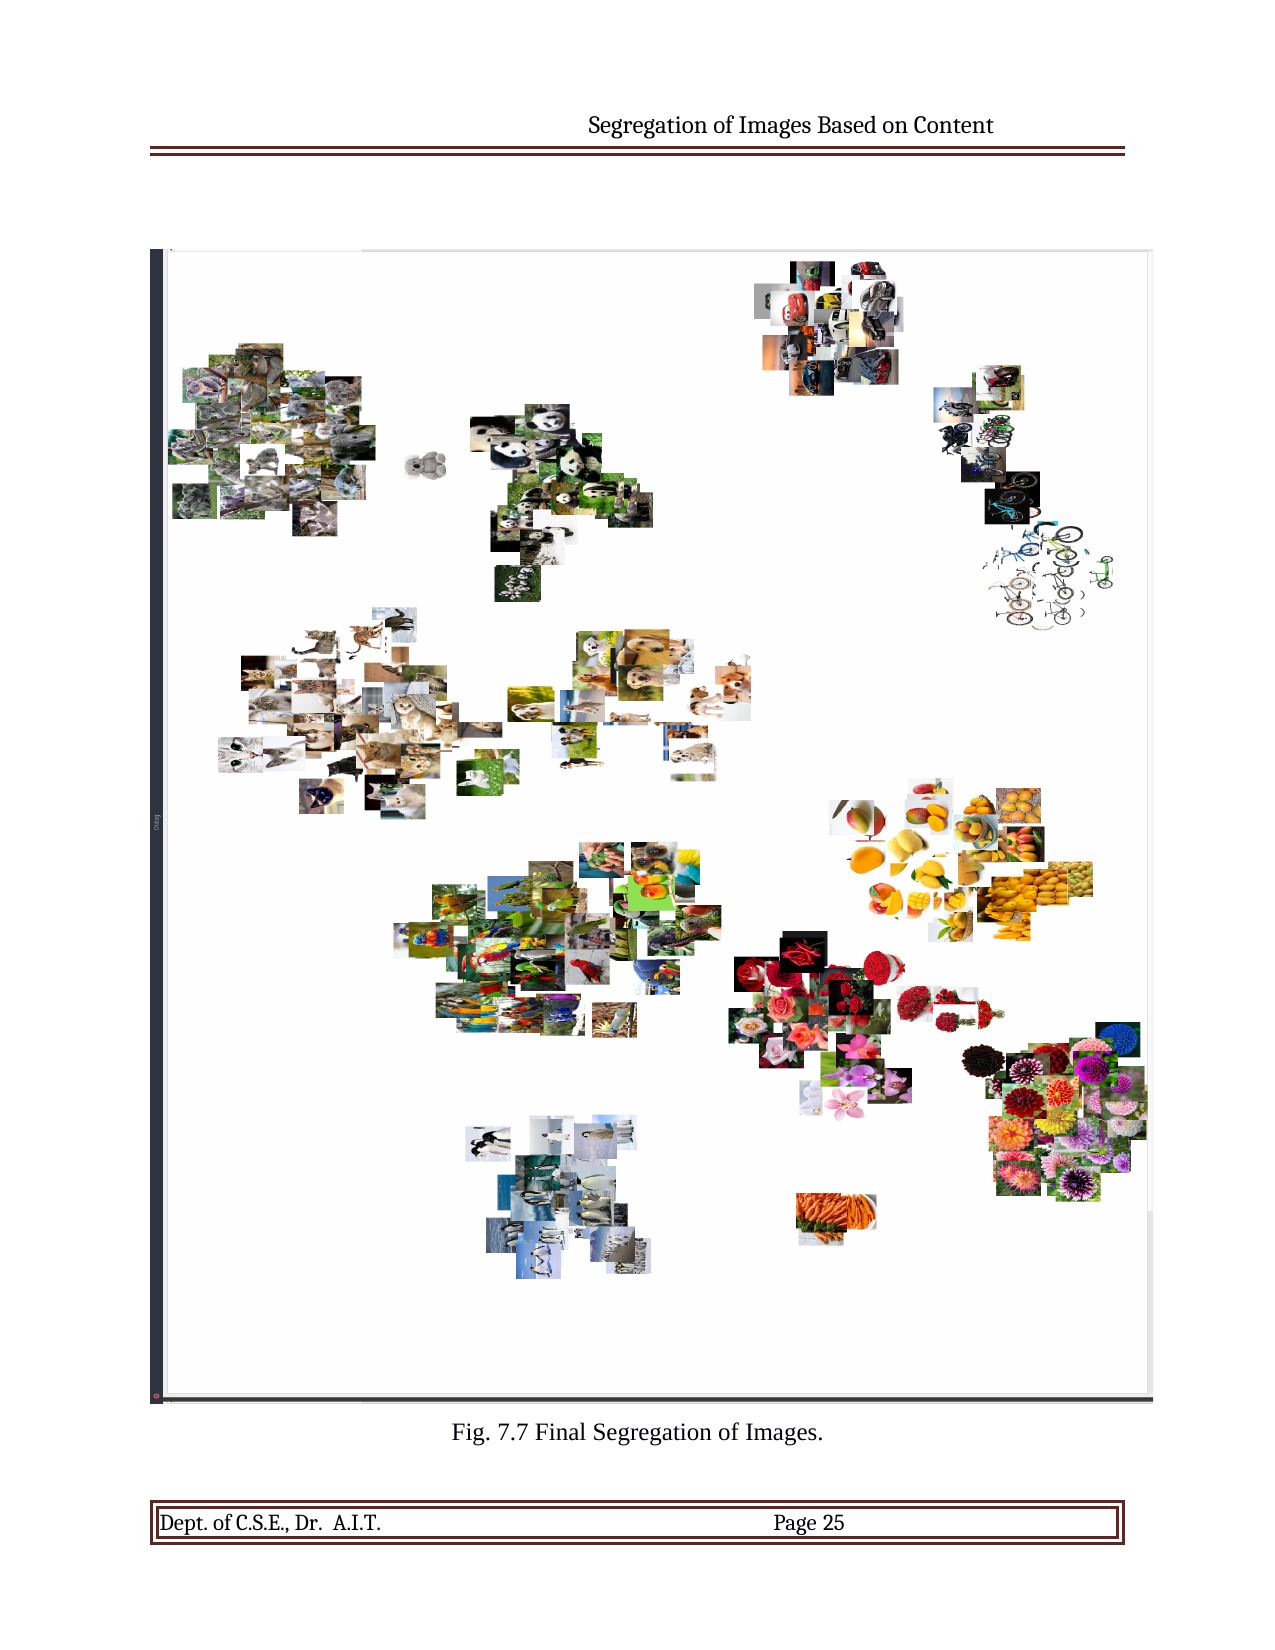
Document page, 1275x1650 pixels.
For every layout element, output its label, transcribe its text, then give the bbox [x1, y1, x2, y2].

text Fig. 7.7 Final Segregation of Images. [150, 1404, 1125, 1446]
picture [150, 249, 1154, 1404]
